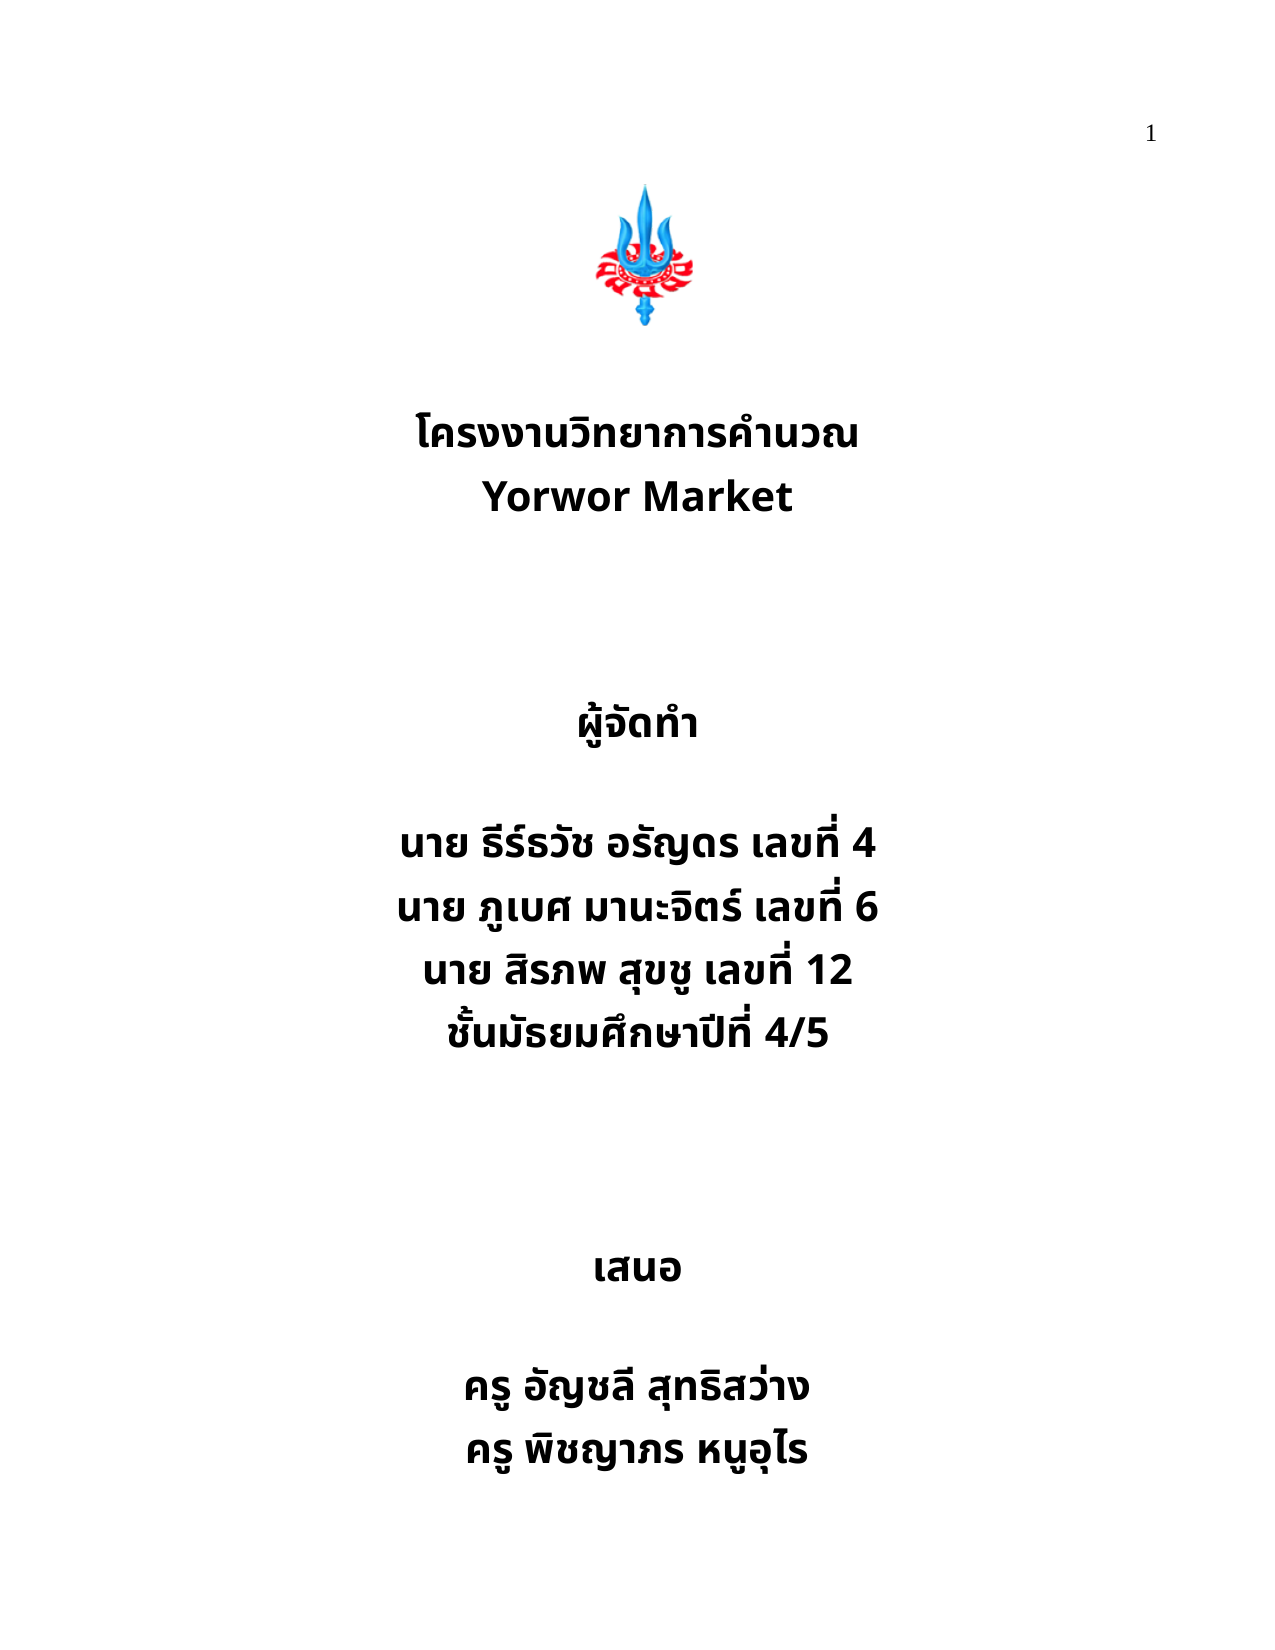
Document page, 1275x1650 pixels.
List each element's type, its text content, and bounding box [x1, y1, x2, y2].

text นาย ภูเบศ มานะจิตร์ เลขที่ 6 [118, 876, 1157, 940]
text ครู พิชญาภร หนูอุไร [118, 1419, 1157, 1482]
text โครงงานวิทยาการคํานวณ [118, 403, 1157, 466]
text Yorwor Market [118, 466, 1157, 523]
picture [554, 175, 735, 336]
text นาย ธีร์ธวัช อรัญดร เลขที่ 4 [118, 813, 1157, 876]
text เสนอ [118, 1237, 1157, 1300]
text ผู้จัดทำ [118, 693, 1157, 756]
text นาย สิรภพ สุขชู เลขที่ 12 [118, 940, 1157, 1003]
text ครู อัญชลี สุทธิสว่าง [118, 1356, 1157, 1419]
text ชั้นมัธยมศึกษาปีที่ 4/5 [118, 1003, 1157, 1066]
